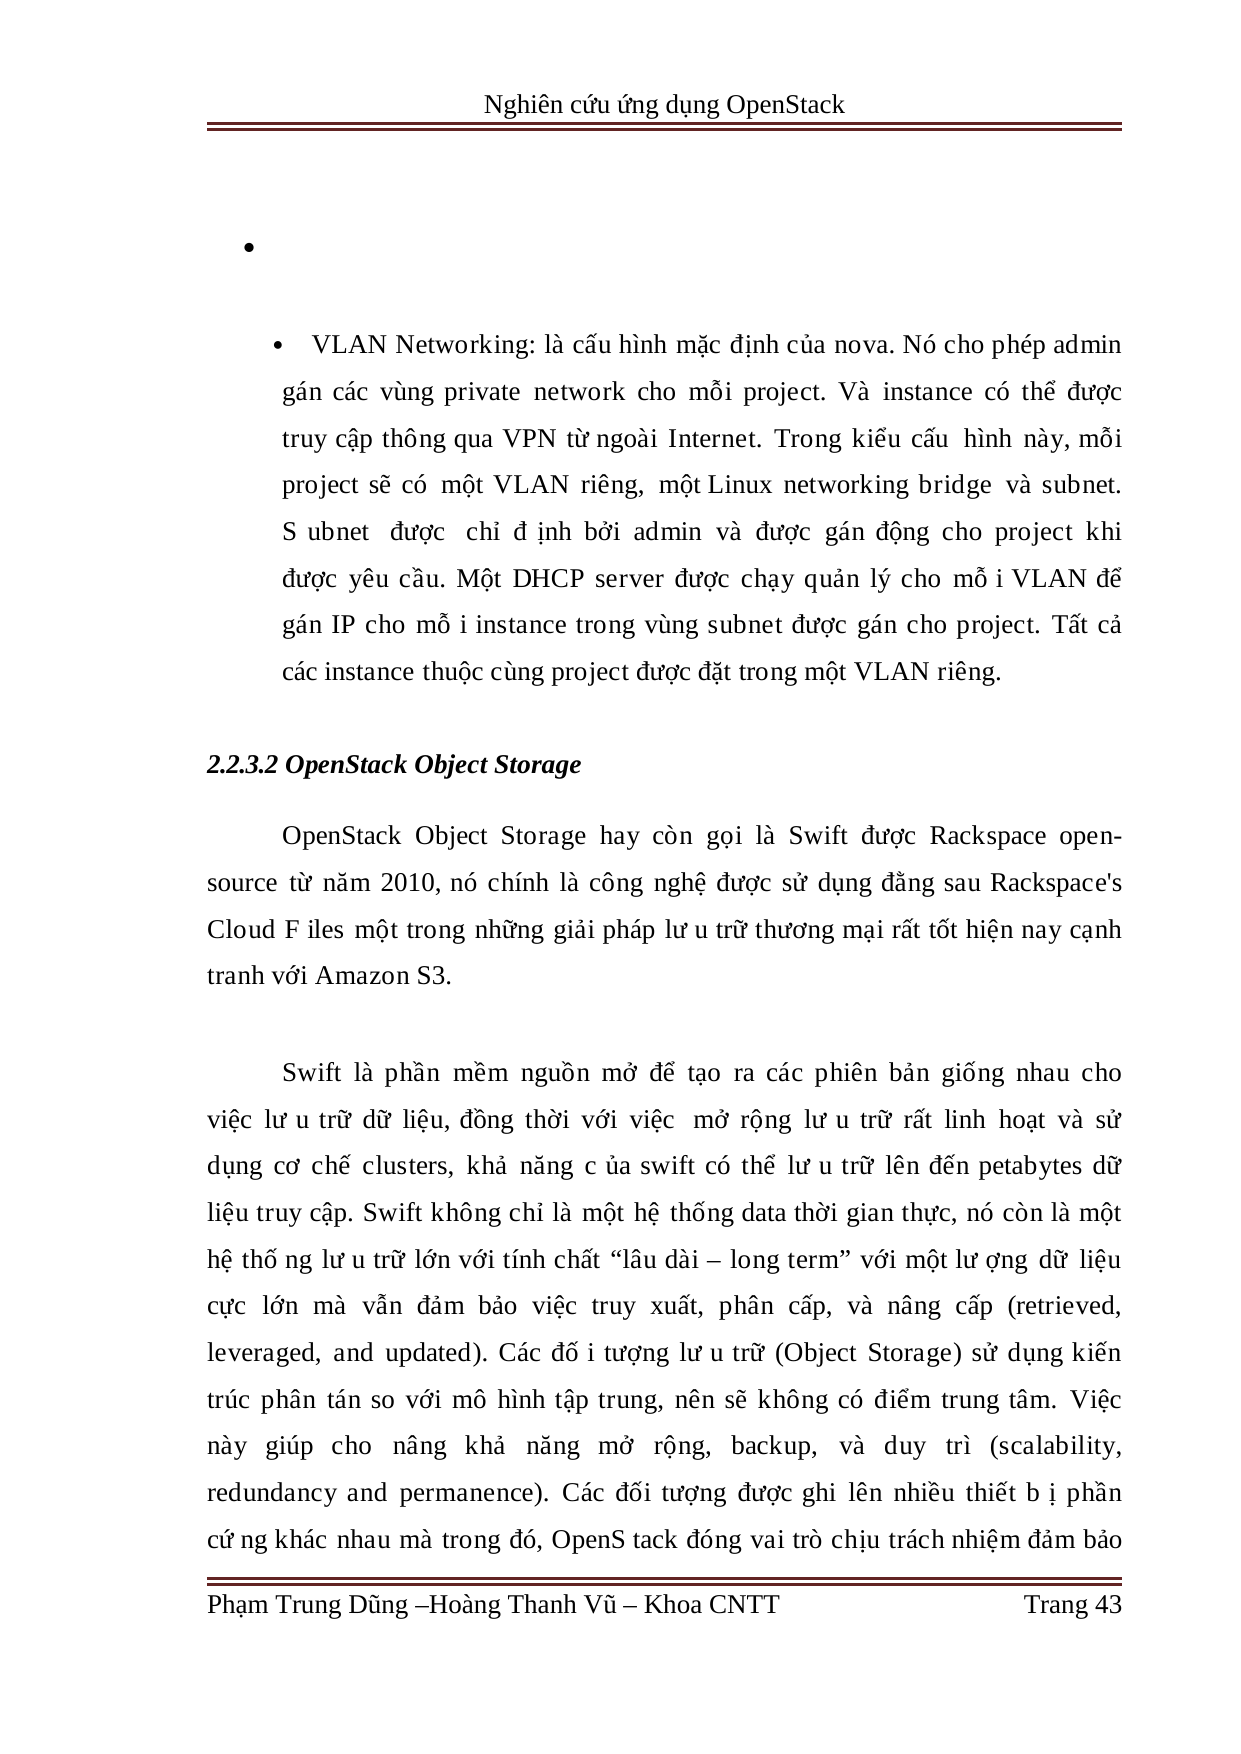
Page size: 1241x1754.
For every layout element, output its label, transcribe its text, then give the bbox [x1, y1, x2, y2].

text OpenStack Object Storage hay còn gọi là Swift được Rackspace open-source từ năm 2010, nó chính là công nghệ được sử dụng đằng sau Rackspace's Cloud F iles một trong những giải pháp lư u trữ thương mại rất tốt hiện nay cạnh tranh với Amazon S3. [207, 819, 1122, 991]
list VLAN Networking: là cấu hình mặc định của nova. Nó cho phép admin gán các vùng private network cho mỗi project. Và instance có thể được truy cập thông qua VPN từ ngoài Internet. Trong kiểu cấu hình này, mỗi project sẽ có một VLAN riêng, một Linux networking bridge và subnet. S ubnet được chỉ đ ịnh bởi admin và được gán động cho project khi được yêu cầu. Một DHCP server được chạy quản lý cho mỗ i VLAN để gán IP cho mỗ i instance trong vùng subnet được gán cho project. Tất cả các instance thuộc cùng project được đặt trong một VLAN riêng. [244, 328, 1122, 686]
text Swift là phần mềm nguồn mở để tạo ra các phiên bản giống nhau cho việc lư u trữ dữ liệu, đồng thời với việc mở rộng lư u trữ rất linh hoạt và sử dụng cơ chế clusters, khả năng c ủa swift có thể lư u trữ lên đến petabytes dữ liệu truy cập. Swift không chỉ là một hệ thống data thời gian thực, nó còn là một hệ thố ng lư u trữ lớn với tính chất “lâu dài – long term” với một lư ợng dữ liệu cực lớn mà vẫn đảm bảo việc truy xuất, phân cấp, và nâng cấp (retrieved, leveraged, and updated). Các đố i tượng lư u trữ (Object Storage) sử dụng kiến trúc phân tán so với mô hình tập trung, nên sẽ không có điểm trung tâm. Việc này giúp cho nâng khả năng mở rộng, backup, và duy trì (scalability, redundancy and permanence). Các đối tượng được ghi lên nhiều thiết b ị phần cứ ng khác nhau mà trong đó, OpenS tack đóng vai trò chịu trách nhiệm đảm bảo [207, 1056, 1122, 1554]
subtitle 2.2.3.2 OpenStack Object Storage [207, 748, 1122, 779]
